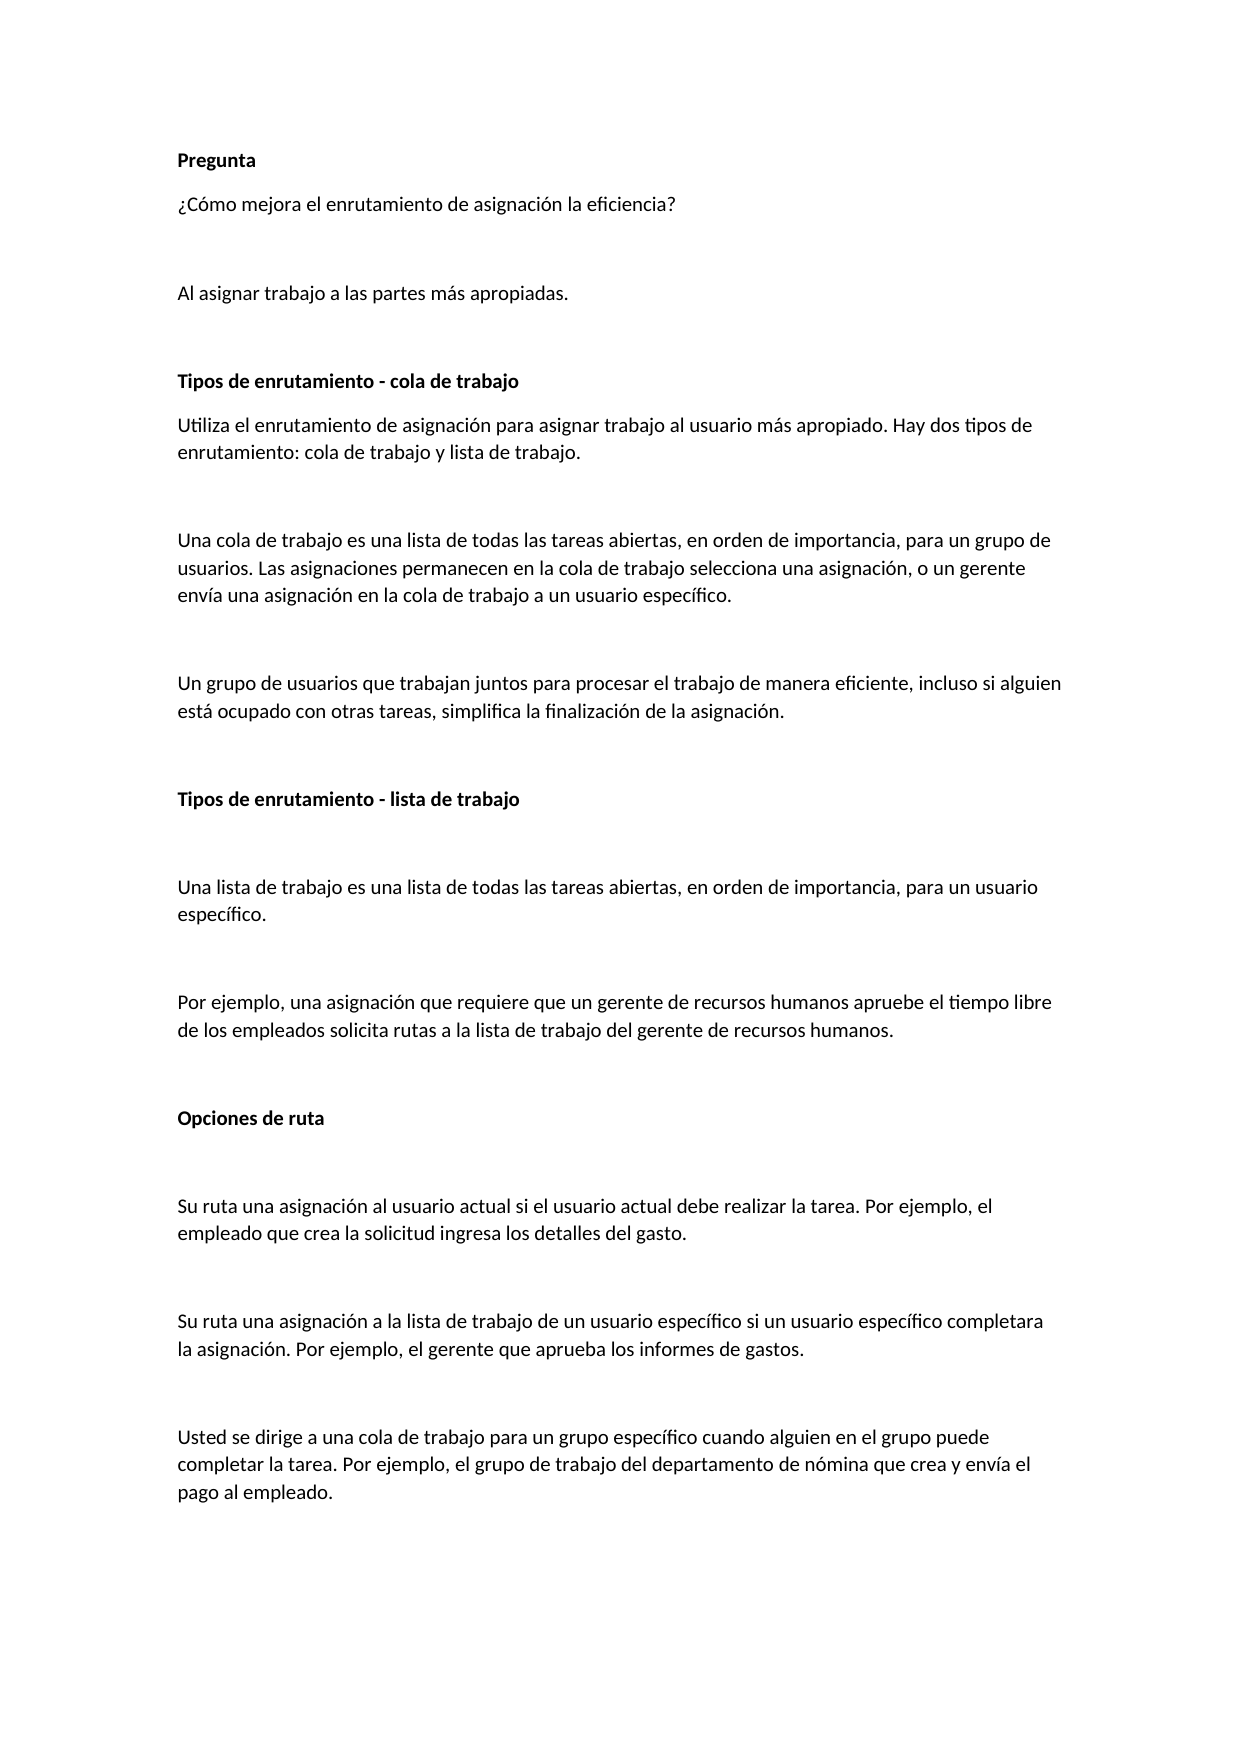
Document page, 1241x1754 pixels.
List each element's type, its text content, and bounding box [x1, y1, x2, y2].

text ¿Cómo mejora el enrutamiento de asignación la eficiencia? [177, 192, 1063, 217]
text Su ruta una asignación a la lista de trabajo de un usuario específico si un usuario específico completara la asignación. Por ejemplo, el gerente que aprueba los informes de gastos. [177, 1309, 1063, 1362]
text Un grupo de usuarios que trabajan juntos para procesar el trabajo de manera eficiente, incluso si alguien está ocupado con otras tareas, simplifica la finalización de la asignación. [177, 670, 1063, 723]
text Pregunta [177, 148, 1063, 173]
text Utiliza el enrutamiento de asignación para asignar trabajo al usuario más apropiado. Hay dos tipos de enrutamiento: cola de trabajo y lista de trabajo. [177, 412, 1063, 465]
text Tipos de enrutamiento - cola de trabajo [177, 368, 1063, 393]
text Tipos de enrutamiento - lista de trabajo [177, 786, 1063, 811]
text Su ruta una asignación al usuario actual si el usuario actual debe realizar la tarea. Por ejemplo, el empleado que crea la solicitud ingresa los detalles del gasto. [177, 1193, 1063, 1246]
text Al asignar trabajo a las partes más apropiadas. [177, 280, 1063, 305]
text Por ejemplo, una asignación que requiere que un gerente de recursos humanos apruebe el tiempo libre de los empleados solicita rutas a la lista de trabajo del gerente de recursos humanos. [177, 989, 1063, 1042]
text Usted se dirige a una cola de trabajo para un grupo específico cuando alguien en el grupo puede completar la tarea. Por ejemplo, el grupo de trabajo del departamento de nómina que crea y envía el pago al empleado. [177, 1424, 1063, 1504]
text Una cola de trabajo es una lista de todas las tareas abiertas, en orden de importancia, para un grupo de usuarios. Las asignaciones permanecen en la cola de trabajo selecciona una asignación, o un gerente envía una asignación en la cola de trabajo a un usuario específico. [177, 527, 1063, 608]
text Una lista de trabajo es una lista de todas las tareas abiertas, en orden de importancia, para un usuario específico. [177, 874, 1063, 927]
text Opciones de ruta [177, 1105, 1063, 1131]
